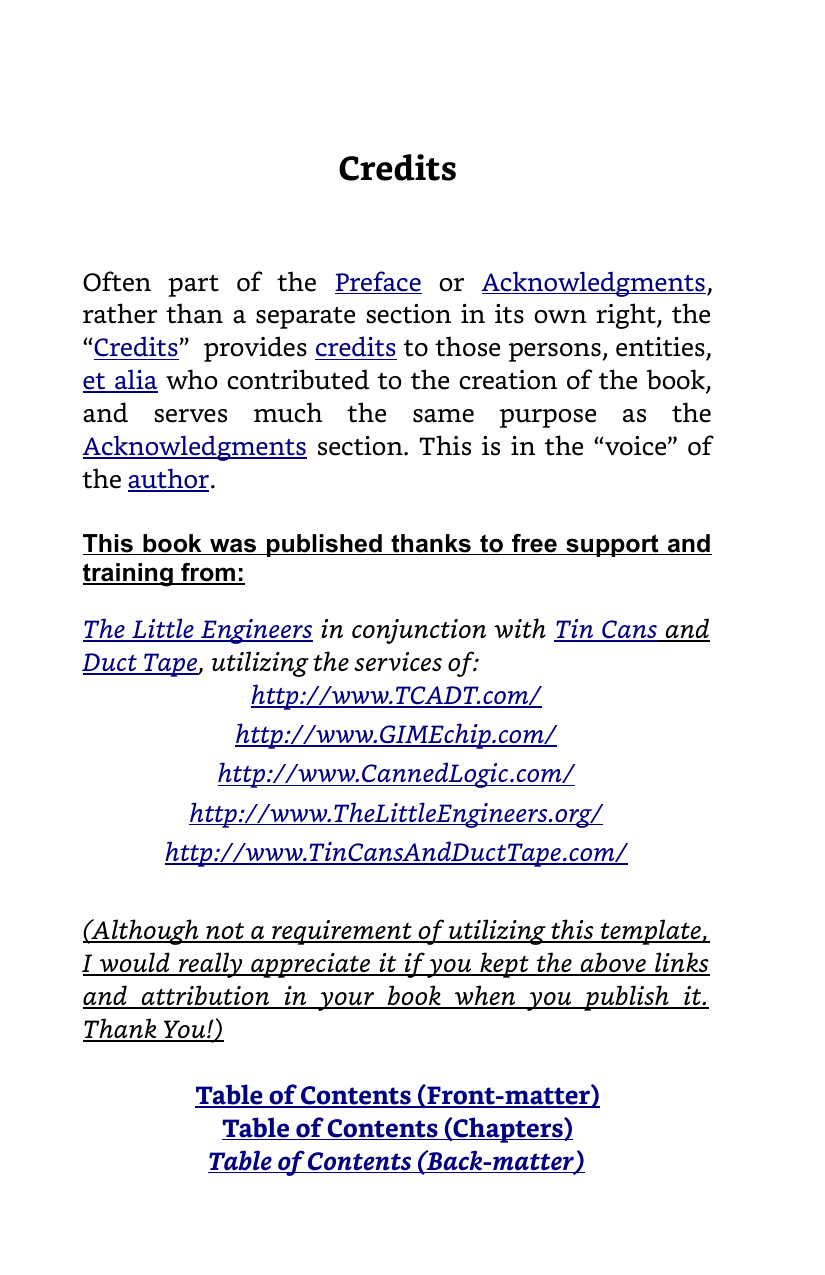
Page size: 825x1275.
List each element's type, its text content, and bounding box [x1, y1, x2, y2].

text http://www.TCADT.com/ [82, 678, 712, 711]
text Table of Contents (Front-matter) [82, 1078, 712, 1111]
text http://www.TheLittleEngineers.org/ [82, 796, 712, 828]
text (Although not a requirement of utilizing this template, I would really appreciate it if you kept the above links and attribution in your book when you publish it. Thank You!) [82, 913, 712, 1045]
text http://www.GIMEchip.com/ [82, 717, 712, 750]
subtitle Credits [82, 146, 712, 189]
text The Little Engineers in conjunction with Tin Cans and Duct Tape, utilizing the services of: [82, 612, 712, 678]
text This book was published thanks to free support and [82, 528, 712, 554]
text http://www.TinCansAndDuctTape.com/ [82, 835, 712, 868]
text http://www.CannedLogic.com/ [82, 756, 712, 789]
text Often part of the Preface or Acknowledgments, rather than a separate section in its own right, the “Credits” provides credits to those persons, entities, et alia who contributed to the creation of the book, and serves much the same purpose as the Acknowledgments section. This is in the “voice” of the author. [82, 264, 712, 495]
text Table of Contents (Chapters) [82, 1111, 712, 1143]
text training from: [82, 555, 712, 587]
text Table of Contents (Back-matter) [82, 1143, 712, 1176]
